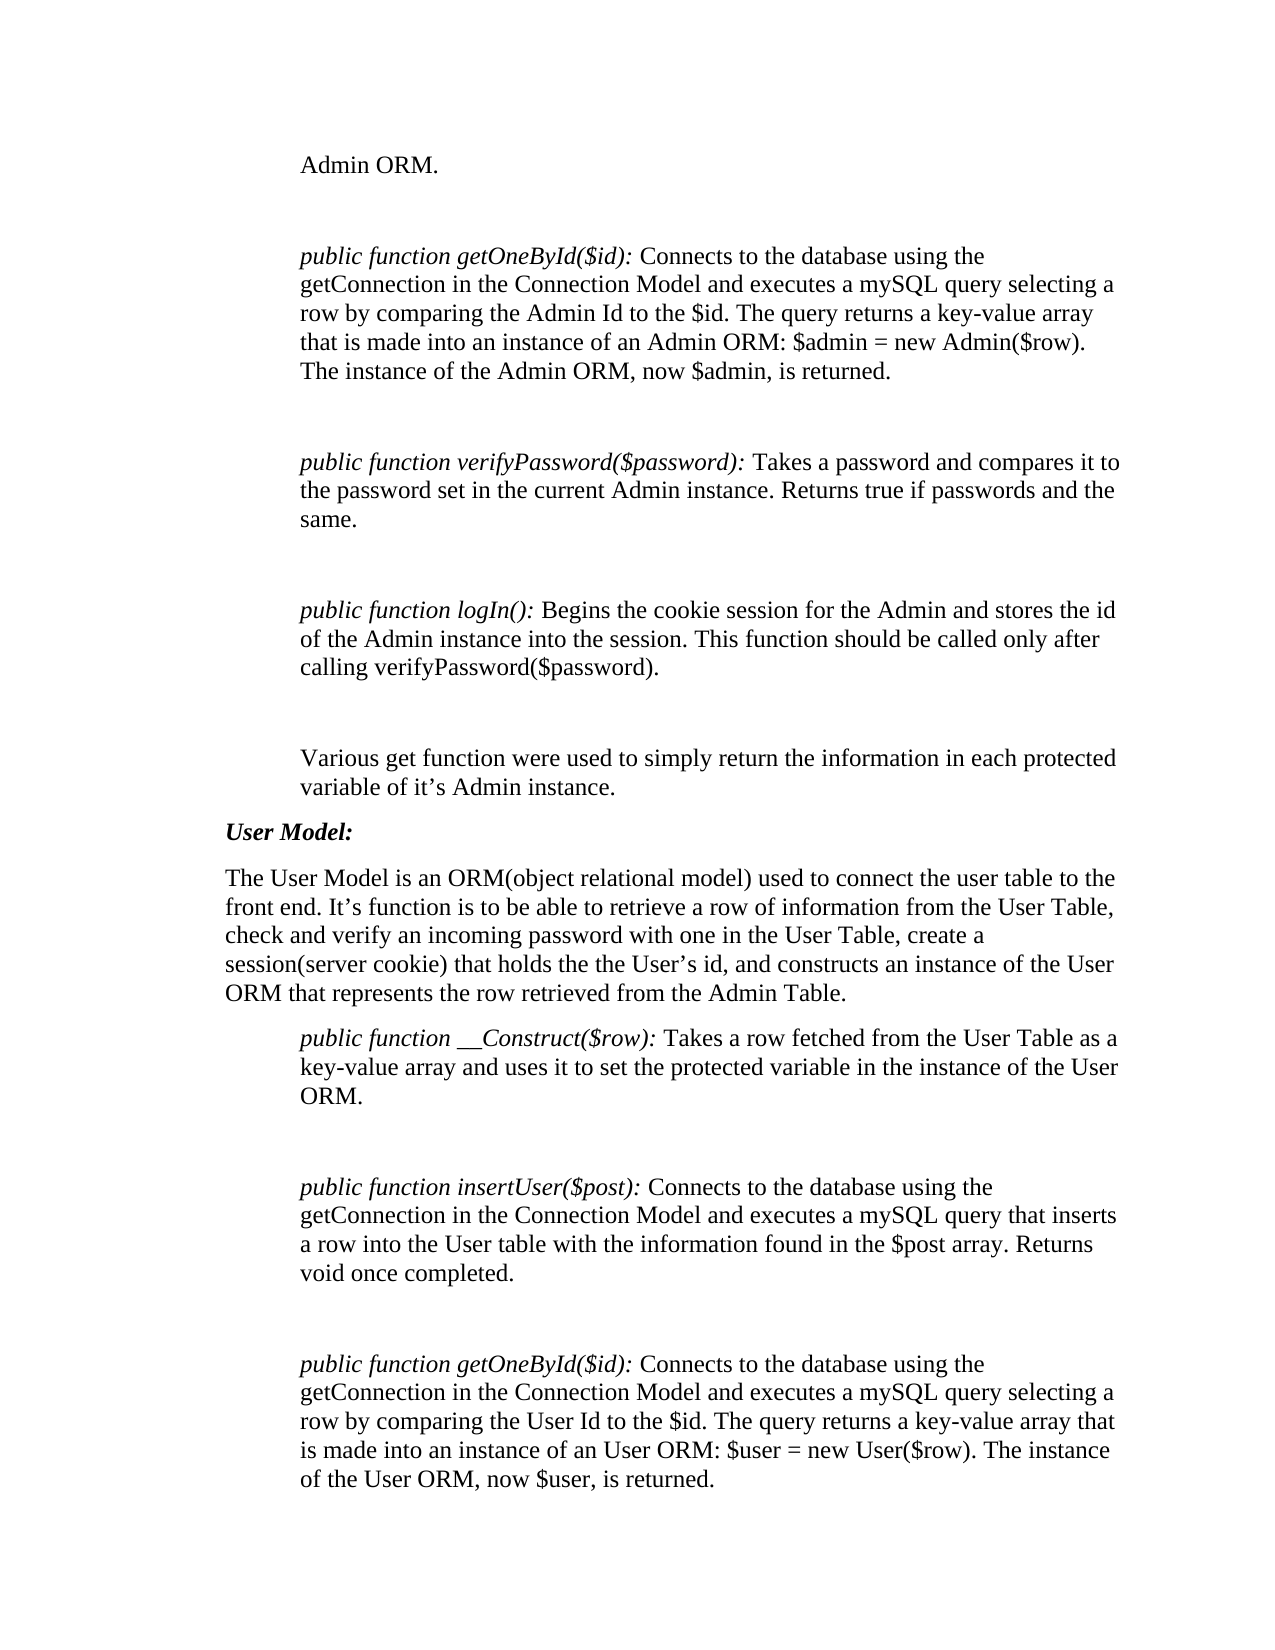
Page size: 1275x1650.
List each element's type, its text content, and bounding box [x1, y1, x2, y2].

text The User Model is an ORM(object relational model) used to connect the user table to the front end. It’s function is to be able to retrieve a row of information from the User Table, check and verify an incoming password with one in the User Table, create a session(server cookie) that holds the the User’s id, and constructs an instance of the User ORM that represents the row retrieved from the Admin Table. [225, 863, 1125, 1007]
text public function logIn(): Begins the cookie session for the Admin and stores the id of the Admin instance into the session. This function should be called only after calling verifyPassword($password). [300, 595, 1125, 681]
text Admin ORM. [300, 150, 1125, 179]
text public function __Construct($row): Takes a row fetched from the User Table as a key-value array and uses it to set the protected variable in the instance of the User ORM. [300, 1023, 1125, 1109]
text User Model: [225, 817, 1125, 846]
text Various get function were used to simply return the information in each protected variable of it’s Admin instance. [300, 743, 1125, 801]
text public function verifyPassword($password): Takes a password and compares it to the password set in the current Admin instance. Returns true if passwords and the same. [300, 447, 1125, 533]
text public function getOneById($id): Connects to the database using the getConnection in the Connection Model and executes a mySQL query selecting a row by comparing the Admin Id to the $id. The query returns a key-value array that is made into an instance of an Admin ORM: $admin = new Admin($row). The instance of the Admin ORM, now $admin, is returned. [300, 241, 1125, 384]
text public function insertUser($post): Connects to the database using the getConnection in the Connection Model and executes a mySQL query that inserts a row into the User table with the information found in the $post array. Returns void once completed. [300, 1172, 1125, 1287]
text public function getOneById($id): Connects to the database using the getConnection in the Connection Model and executes a mySQL query selecting a row by comparing the User Id to the $id. The query returns a key-value array that is made into an instance of an User ORM: $user = new User($row). The instance of the User ORM, now $user, is returned. [300, 1349, 1125, 1492]
